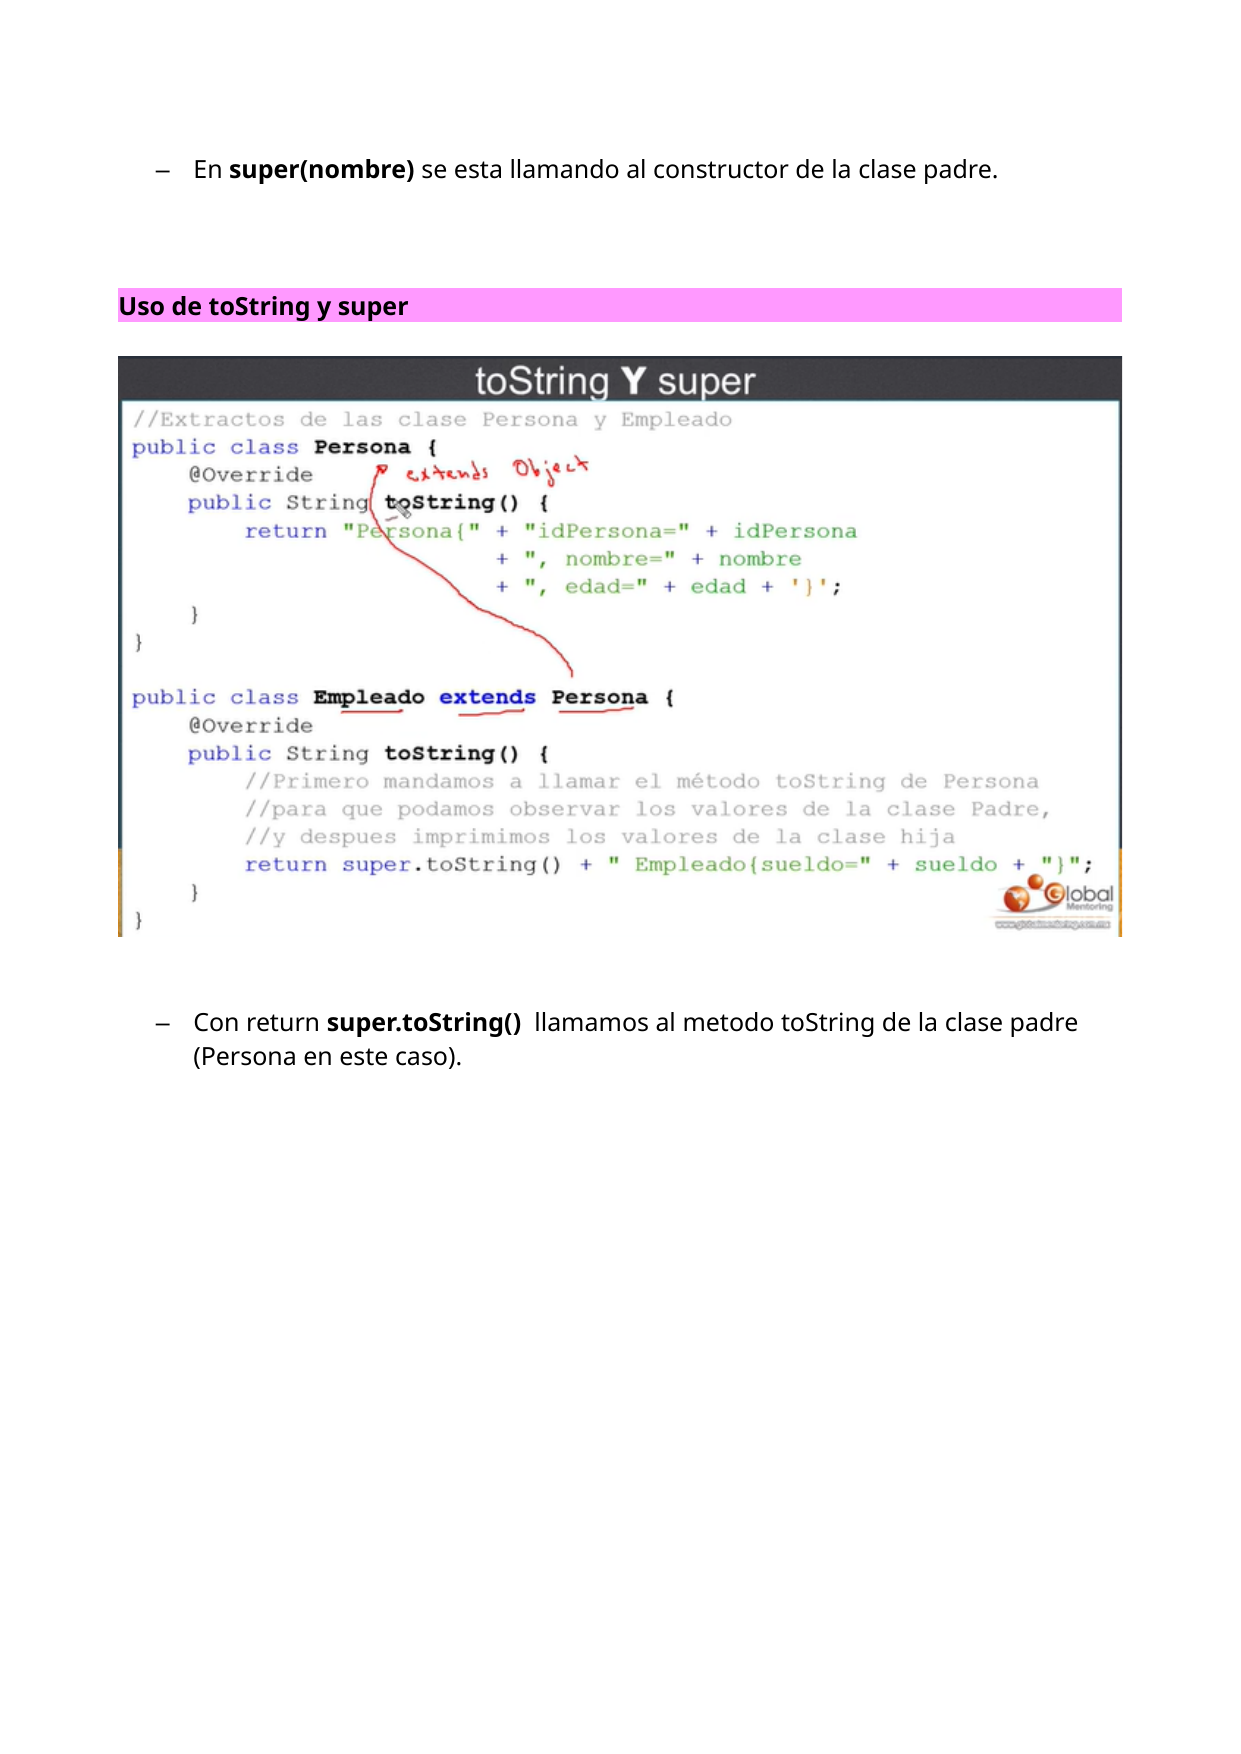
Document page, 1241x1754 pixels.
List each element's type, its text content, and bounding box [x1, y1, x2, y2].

picture [118, 356, 1123, 937]
list Con return super.toString() llamamos al metodo toString de la clase padre (Persona en este caso). [156, 1005, 1122, 1073]
list En super(nombre) se esta llamando al constructor de la clase padre. [156, 152, 1122, 186]
text Uso de toString y super [118, 288, 1122, 322]
